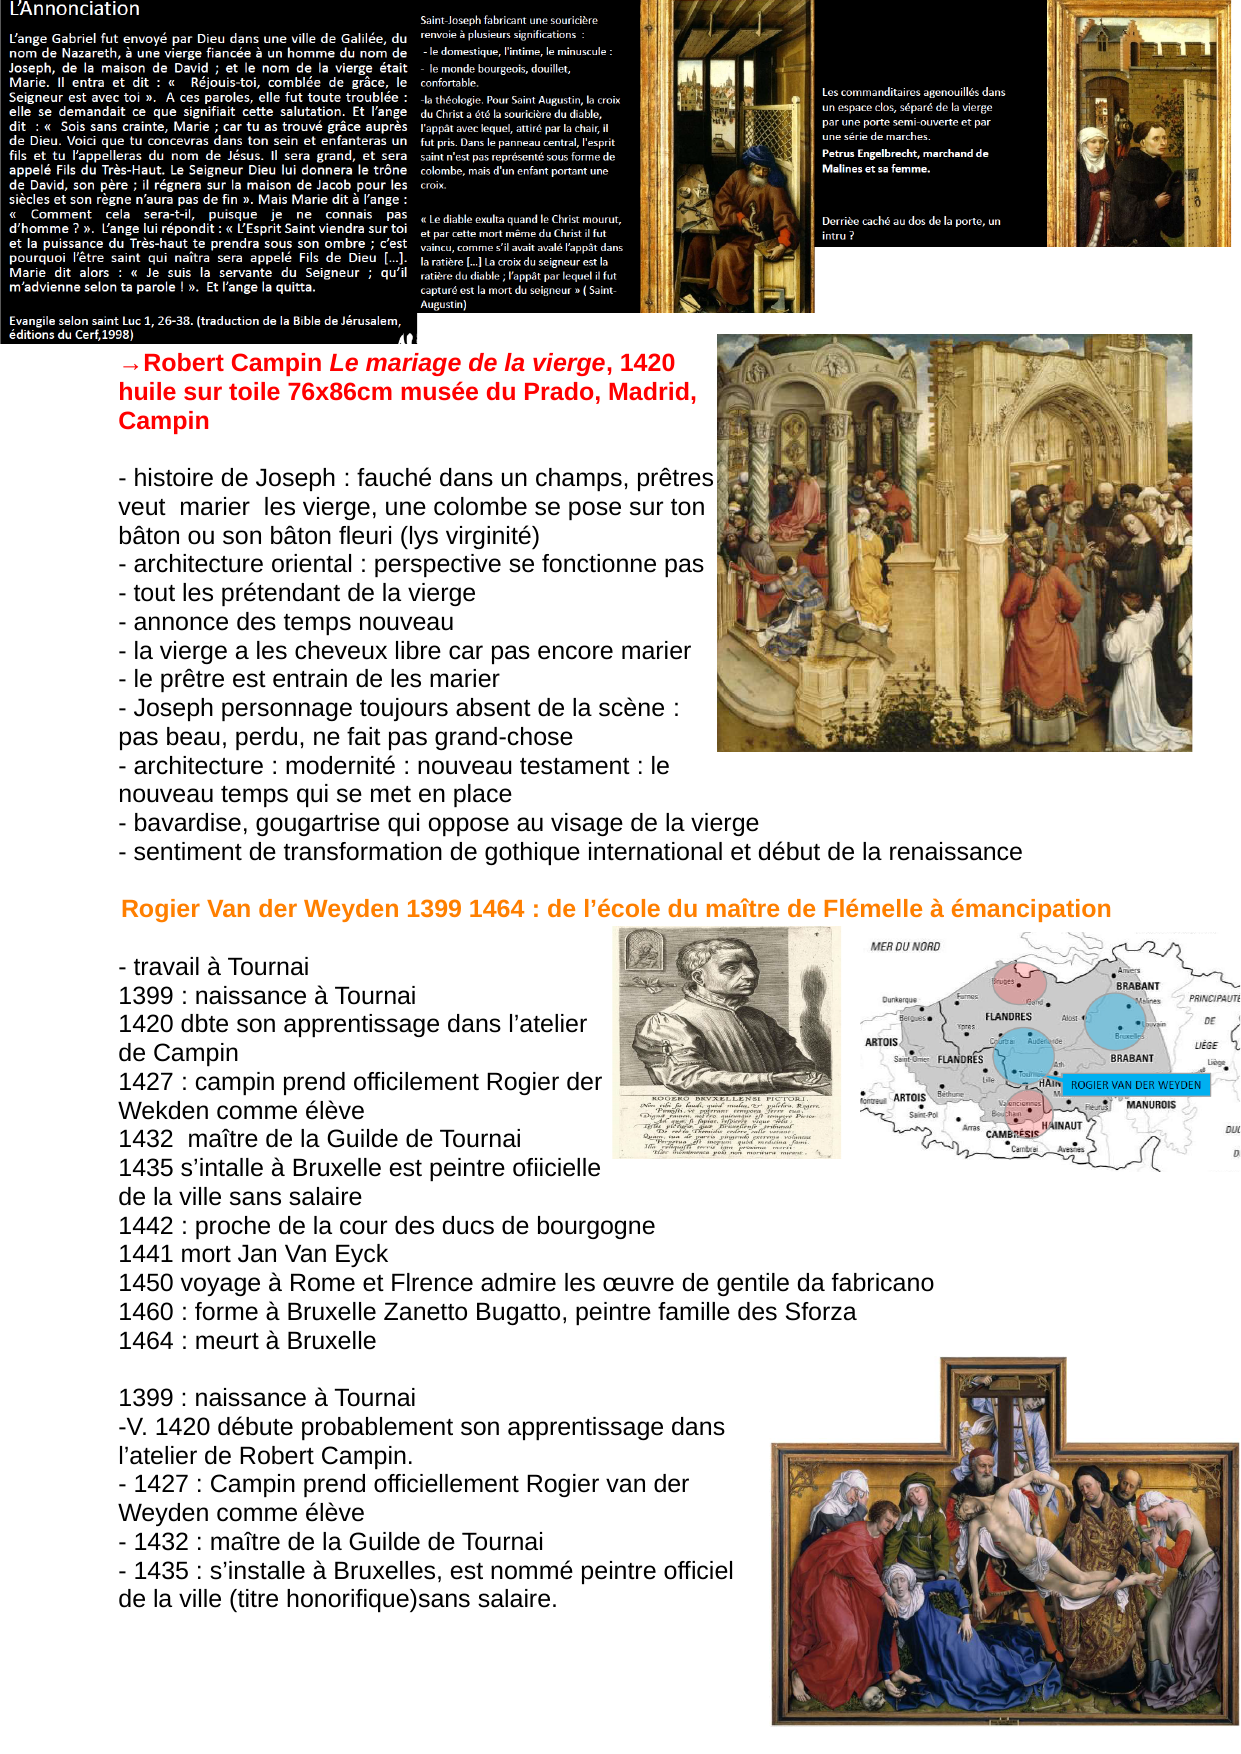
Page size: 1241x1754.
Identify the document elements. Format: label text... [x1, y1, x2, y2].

text 1427 : campin prend officilement Rogier der Wekden comme élève [118, 1067, 612, 1124]
text 1442 : proche de la cour des ducs de bourgogne [118, 1211, 1122, 1239]
text - bavardise, gougartrise qui oppose au visage de la vierge [118, 808, 1122, 837]
text [842, 952, 860, 981]
text 1460 : forme à Bruxelle Zanetto Bugatto, peintre famille des Sforza [118, 1297, 1122, 1326]
text 1399 : naissance à Tournai [118, 1383, 769, 1412]
text [842, 1009, 860, 1067]
picture [769, 1356, 1241, 1727]
text 1450 voyage à Rome et Flrence admire les œuvre de gentile da fabricano [118, 1268, 1122, 1297]
picture [860, 932, 1241, 1172]
text - architecture : modernité : nouveau testament : le nouveau temps qui se met en place [118, 751, 1122, 808]
text - annonce des temps nouveau [118, 607, 717, 636]
text - travail à Tournai [118, 952, 612, 981]
text - la vierge a les cheveux libre car pas encore marier [118, 636, 717, 664]
text 1399 : naissance à Tournai [118, 981, 612, 1009]
picture [717, 334, 1193, 752]
text - le prêtre est entrain de les marier [118, 664, 717, 693]
text 1432 maître de la Guilde de Tournai [118, 1124, 612, 1153]
text - histoire de Joseph : fauché dans un champs, prêtres veut marier les vierge, une colombe se pose sur ton bâton ou son bâton fleuri (lys virginité) [118, 463, 717, 549]
text - 1432 : maître de la Guilde de Tournai [118, 1527, 769, 1556]
text Rogier Van der Weyden 1399 1464 : de l’école du maître de Flémelle à émancipation [118, 894, 1122, 923]
text - architecture oriental : perspective se fonctionne pas [118, 549, 717, 578]
text 1435 s’intalle à Bruxelle est peintre ofiicielle de la ville sans salaire [118, 1153, 1122, 1211]
text 1420 dbte son apprentissage dans l’atelier de Campin [118, 1009, 612, 1067]
text - sentiment de transformation de gothique international et début de la renaissance [118, 837, 1122, 866]
text 1464 : meurt à Bruxelle [118, 1326, 1122, 1354]
picture [612, 926, 842, 1159]
text 1441 mort Jan Van Eyck [118, 1239, 1122, 1268]
text - 1427 : Campin prend officiellement Rogier van der Weyden comme élève [118, 1469, 769, 1527]
picture [0, 0, 1232, 344]
text -V. 1420 débute probablement son apprentissage dans l’atelier de Robert Campin. [118, 1412, 769, 1469]
text →Robert Campin Le mariage de la vierge, 1420 huile sur toile 76x86cm musée du Prado, Madrid, Campin [118, 348, 717, 434]
text - Joseph personnage toujours absent de la scène : pas beau, perdu, ne fait pas grand-chose [118, 693, 717, 751]
text - tout les prétendant de la vierge [118, 578, 717, 607]
text - 1435 : s’installe à Bruxelles, est nommé peintre officiel de la ville (titre honorifique)sans salaire. [118, 1556, 769, 1613]
